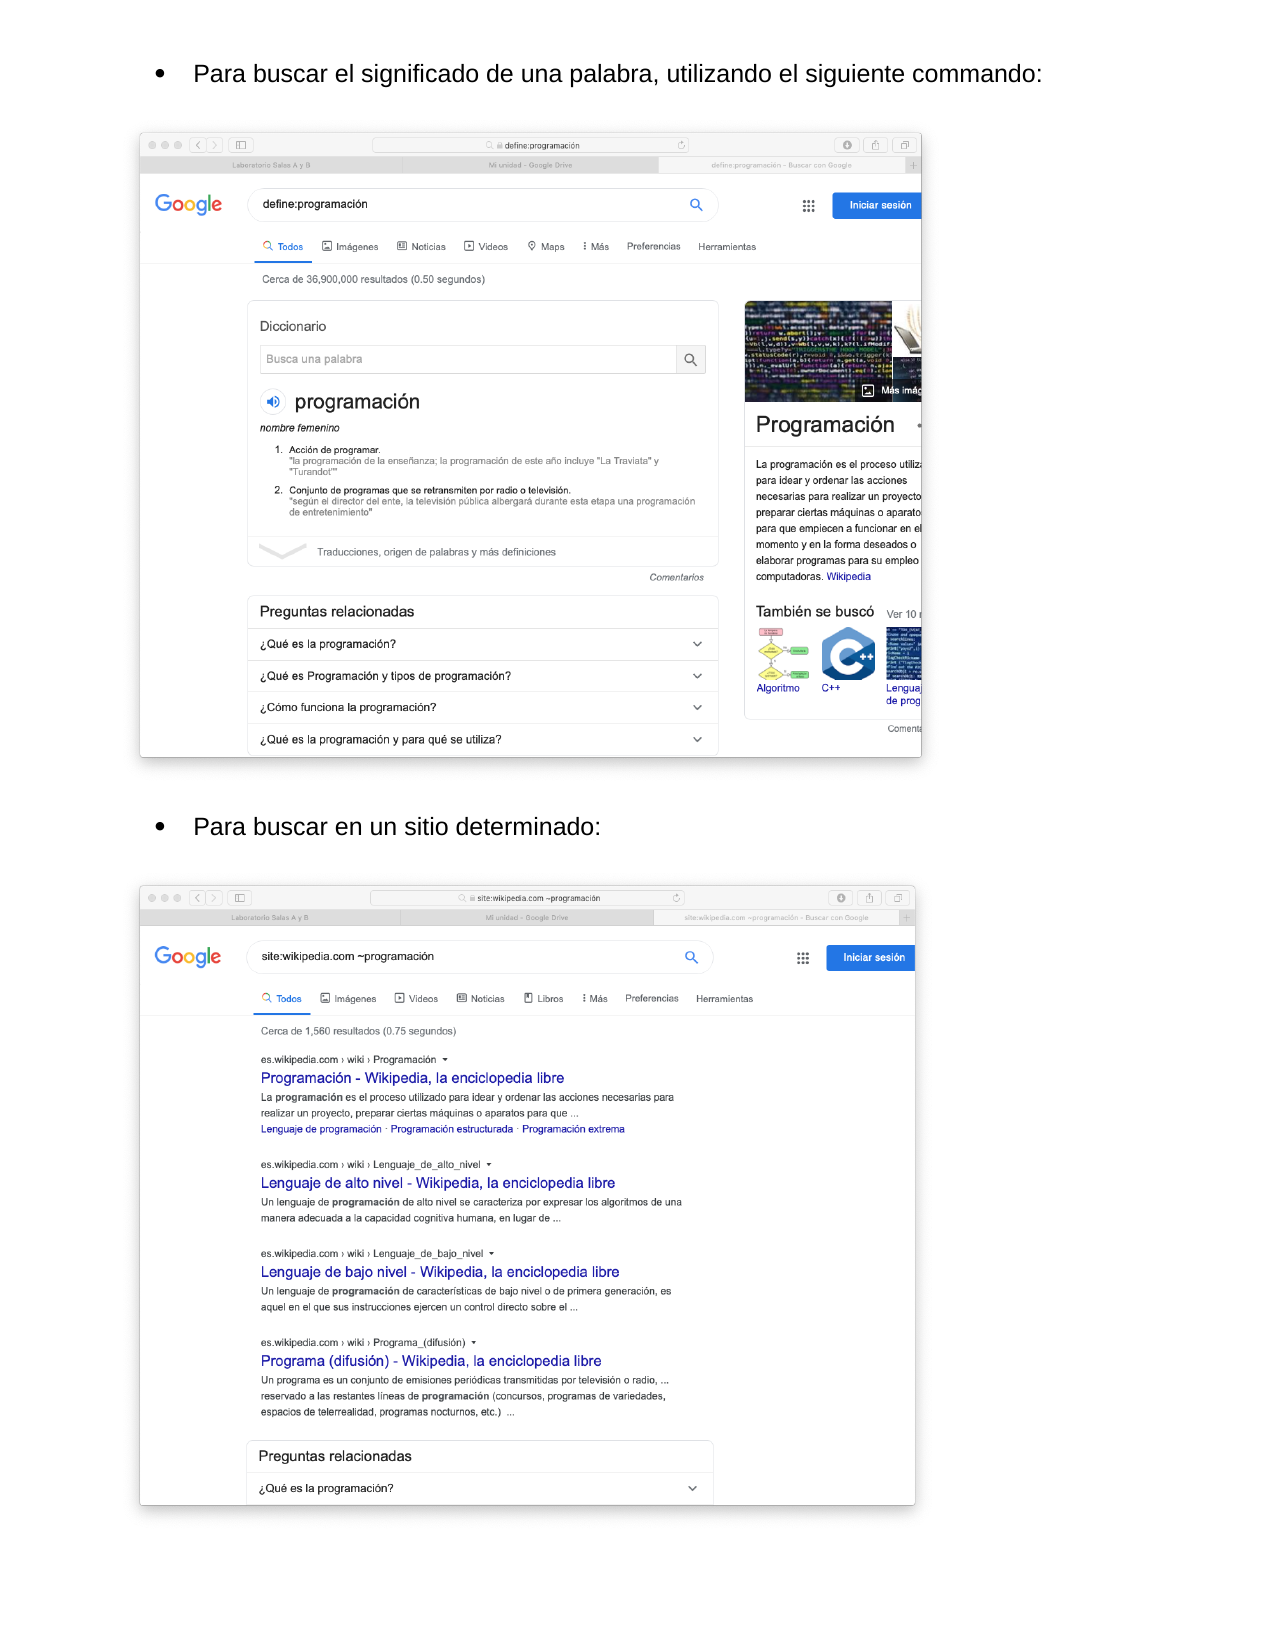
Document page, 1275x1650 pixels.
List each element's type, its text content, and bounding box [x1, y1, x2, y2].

list Para buscar el significado de una palabra, utilizando el siguiente commando: [156, 59, 1205, 88]
list Para buscar en un sitio determinado: [156, 812, 1205, 841]
